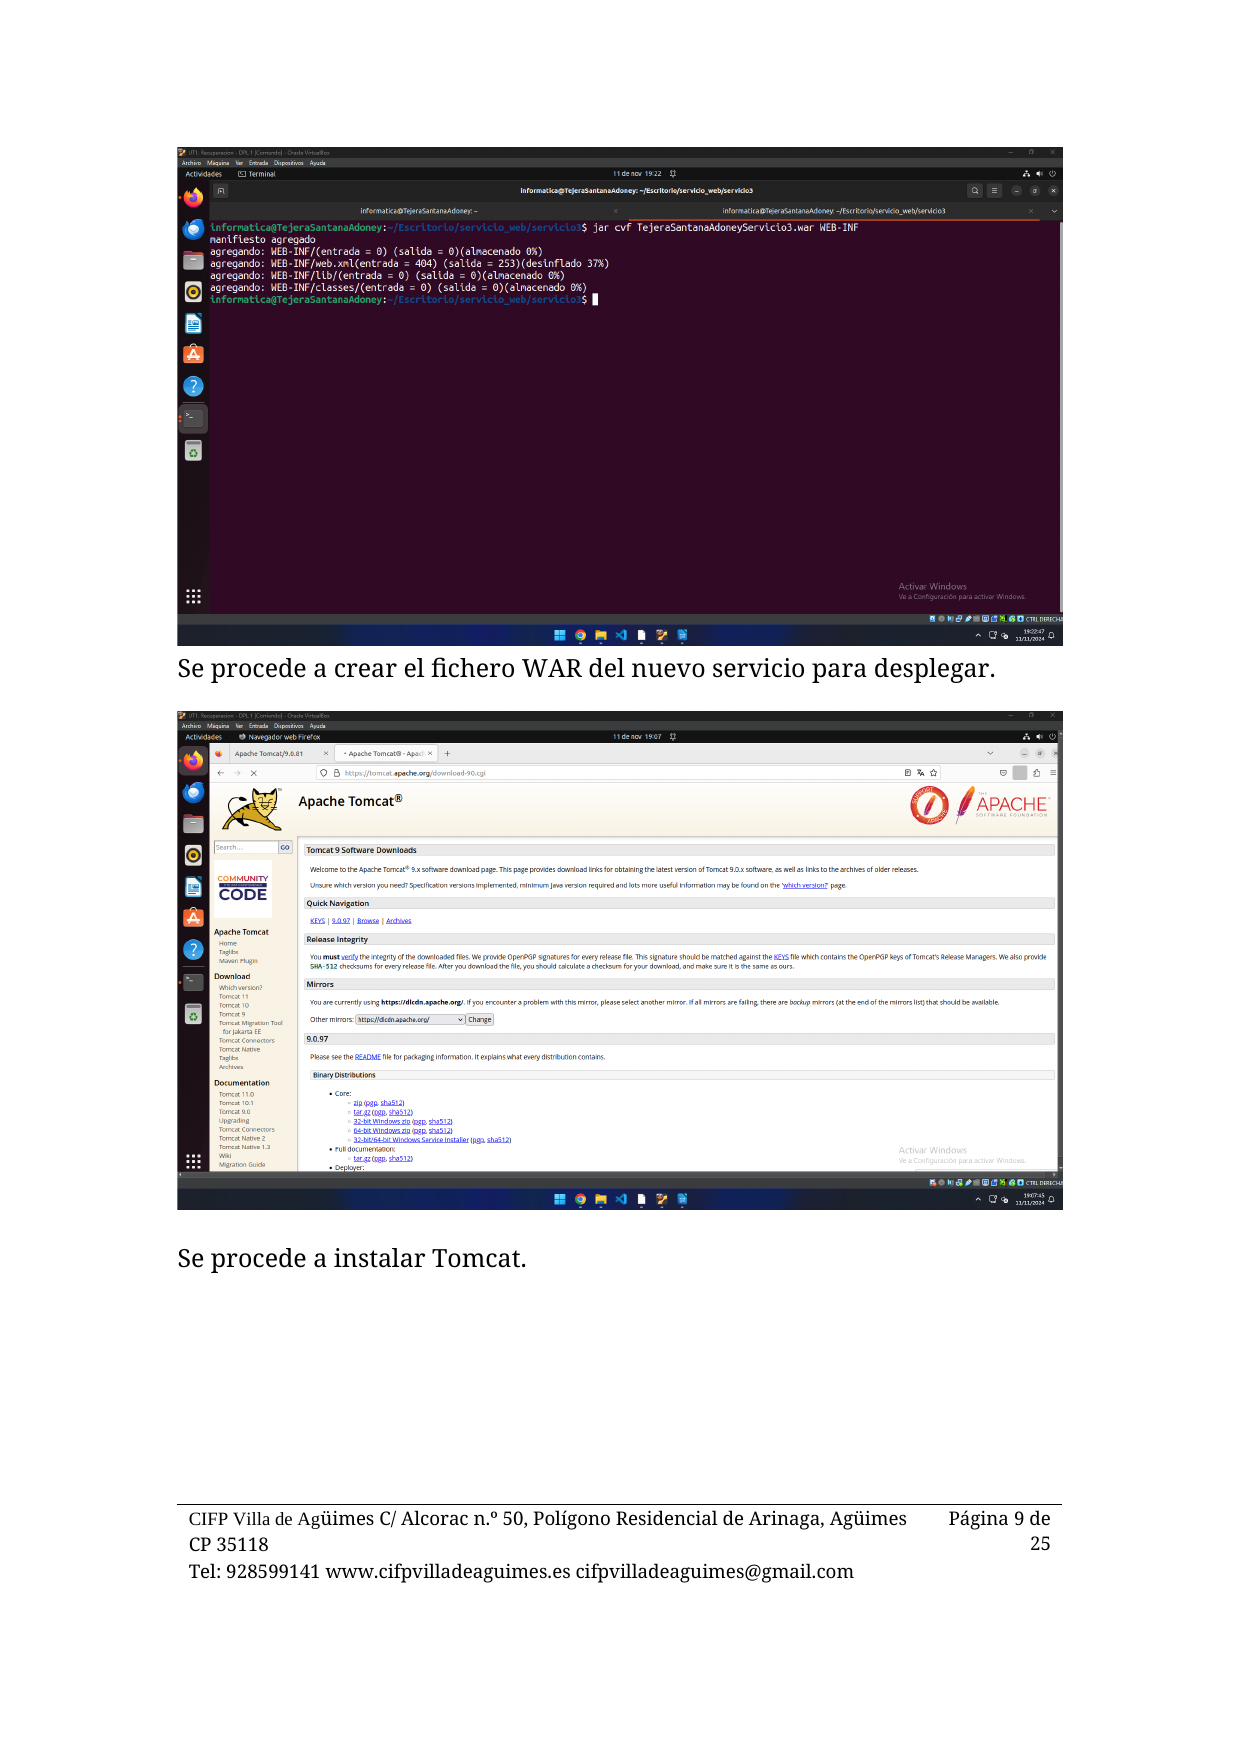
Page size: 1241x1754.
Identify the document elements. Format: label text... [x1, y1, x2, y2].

picture [177, 711, 1063, 1210]
picture [177, 147, 1063, 646]
text Se procede a crear el fichero WAR del nuevo servicio para desplegar. [177, 646, 1063, 685]
text Se procede a instalar Tomcat. [177, 1210, 1063, 1274]
